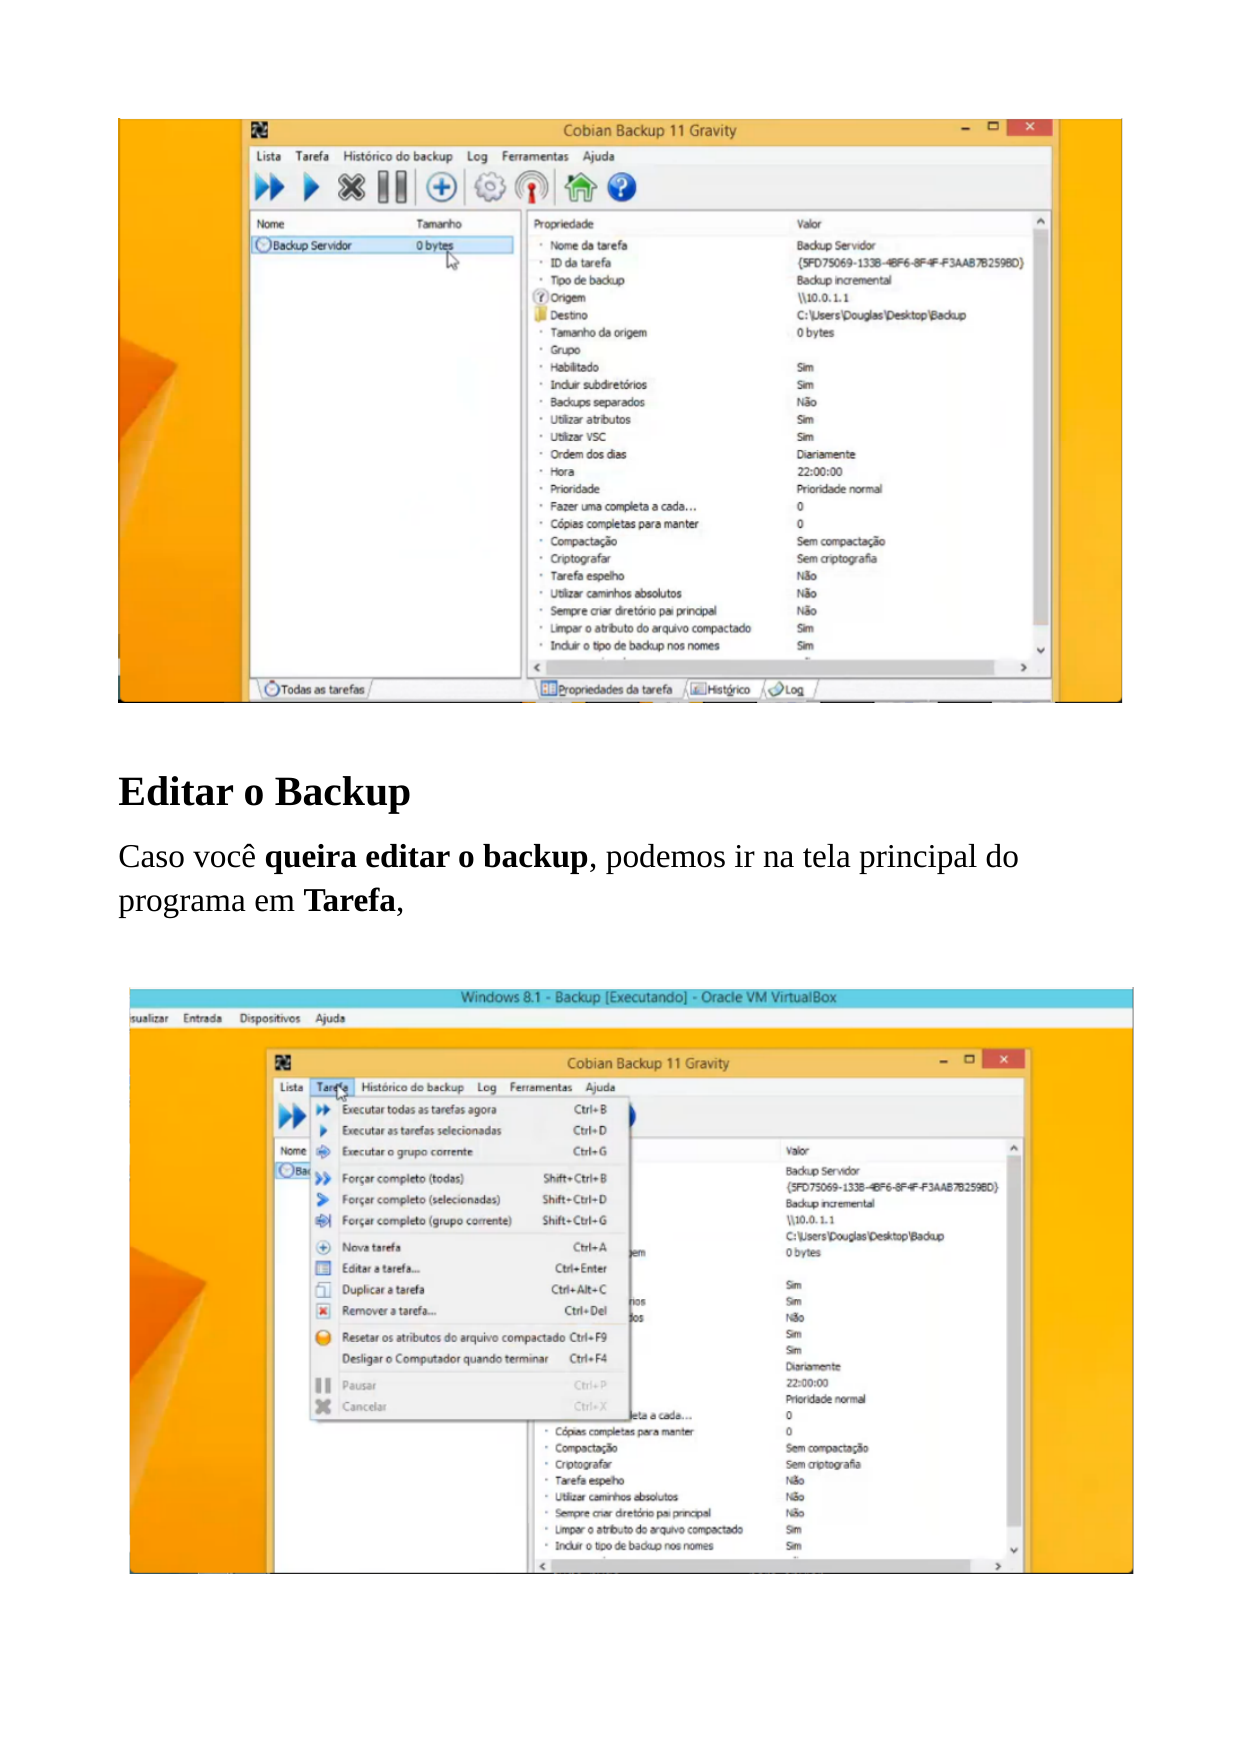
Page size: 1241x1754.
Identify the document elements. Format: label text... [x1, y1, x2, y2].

text Editar o Backup [118, 767, 1122, 815]
picture [118, 118, 1123, 703]
text Caso você queira editar o backup, podemos ir na tela principal do programa em Tarefa, [118, 836, 1122, 919]
picture [129, 987, 1134, 1574]
